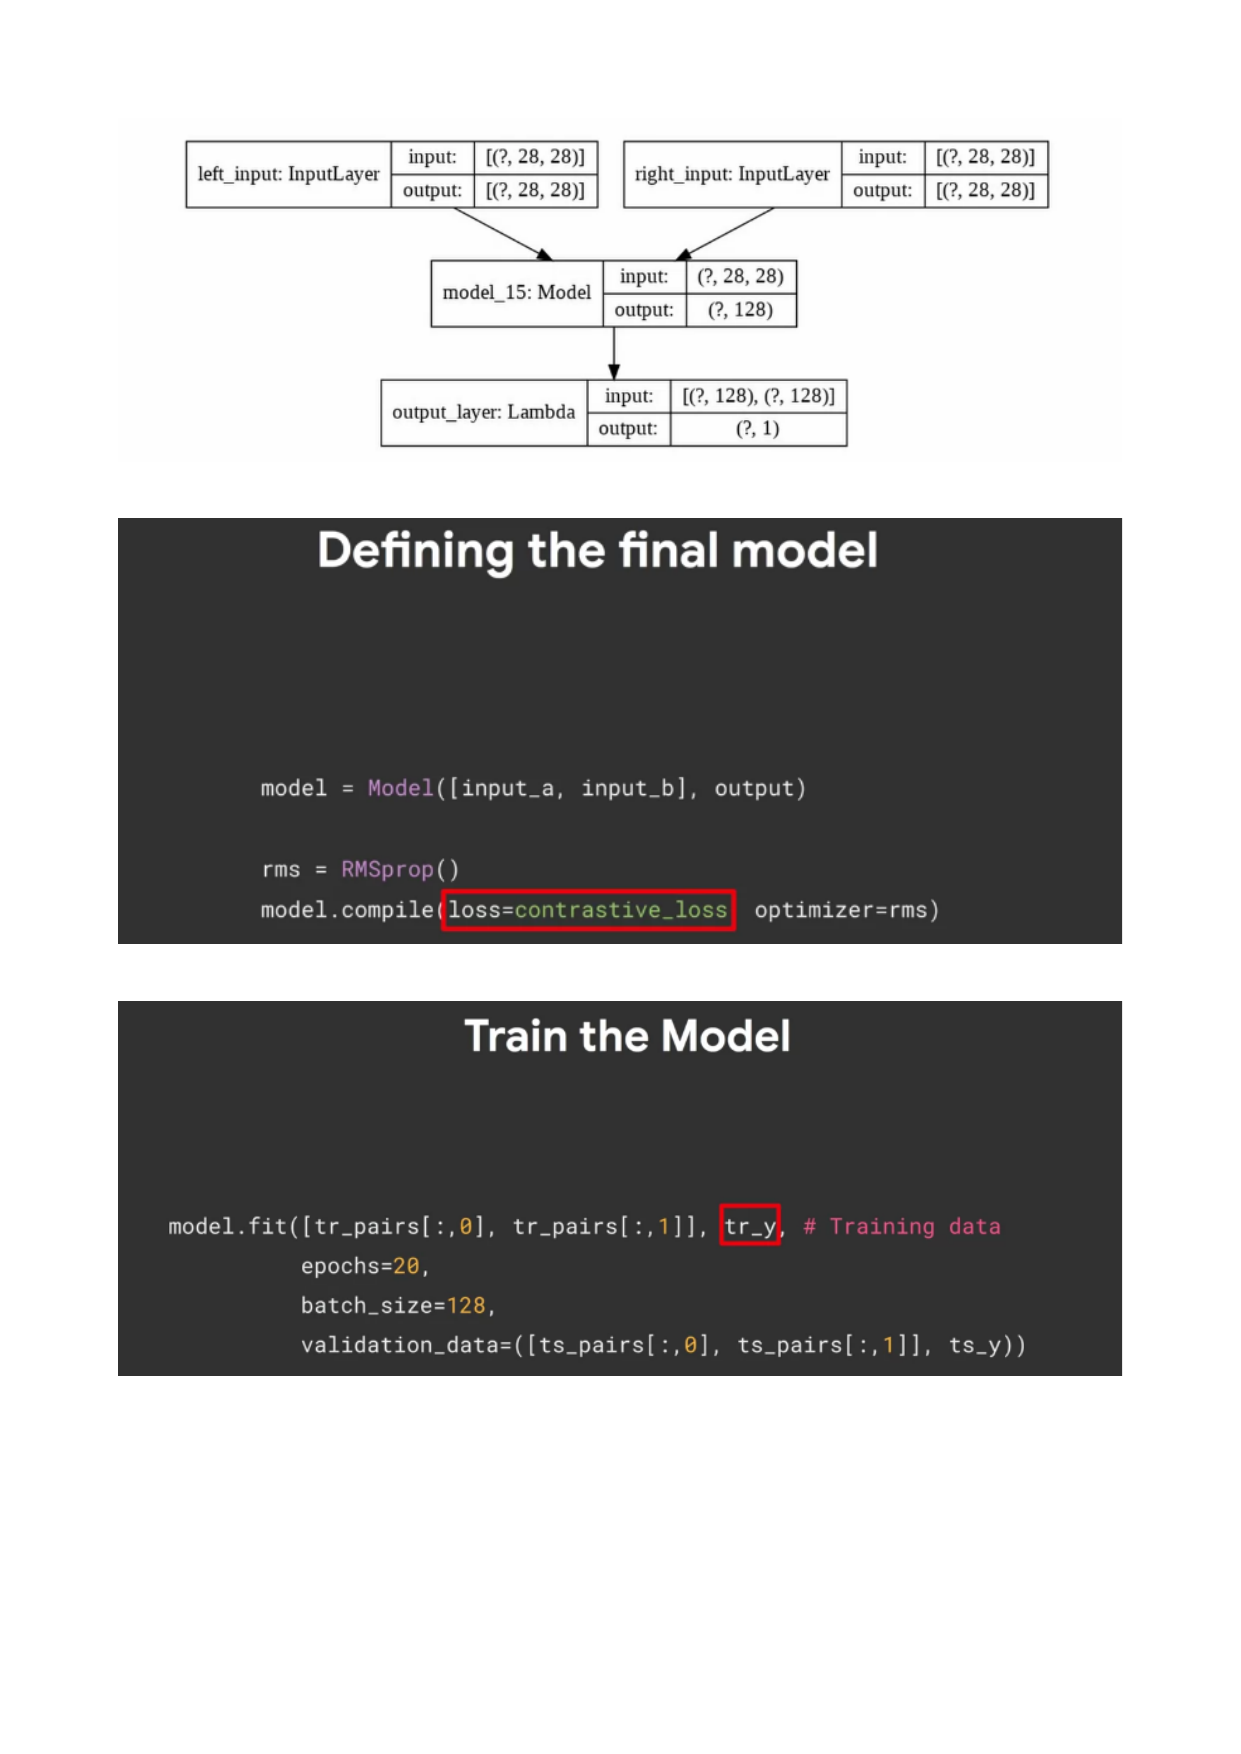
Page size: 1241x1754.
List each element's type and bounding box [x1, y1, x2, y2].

picture [118, 118, 1123, 462]
picture [118, 518, 1123, 944]
picture [118, 1001, 1123, 1376]
